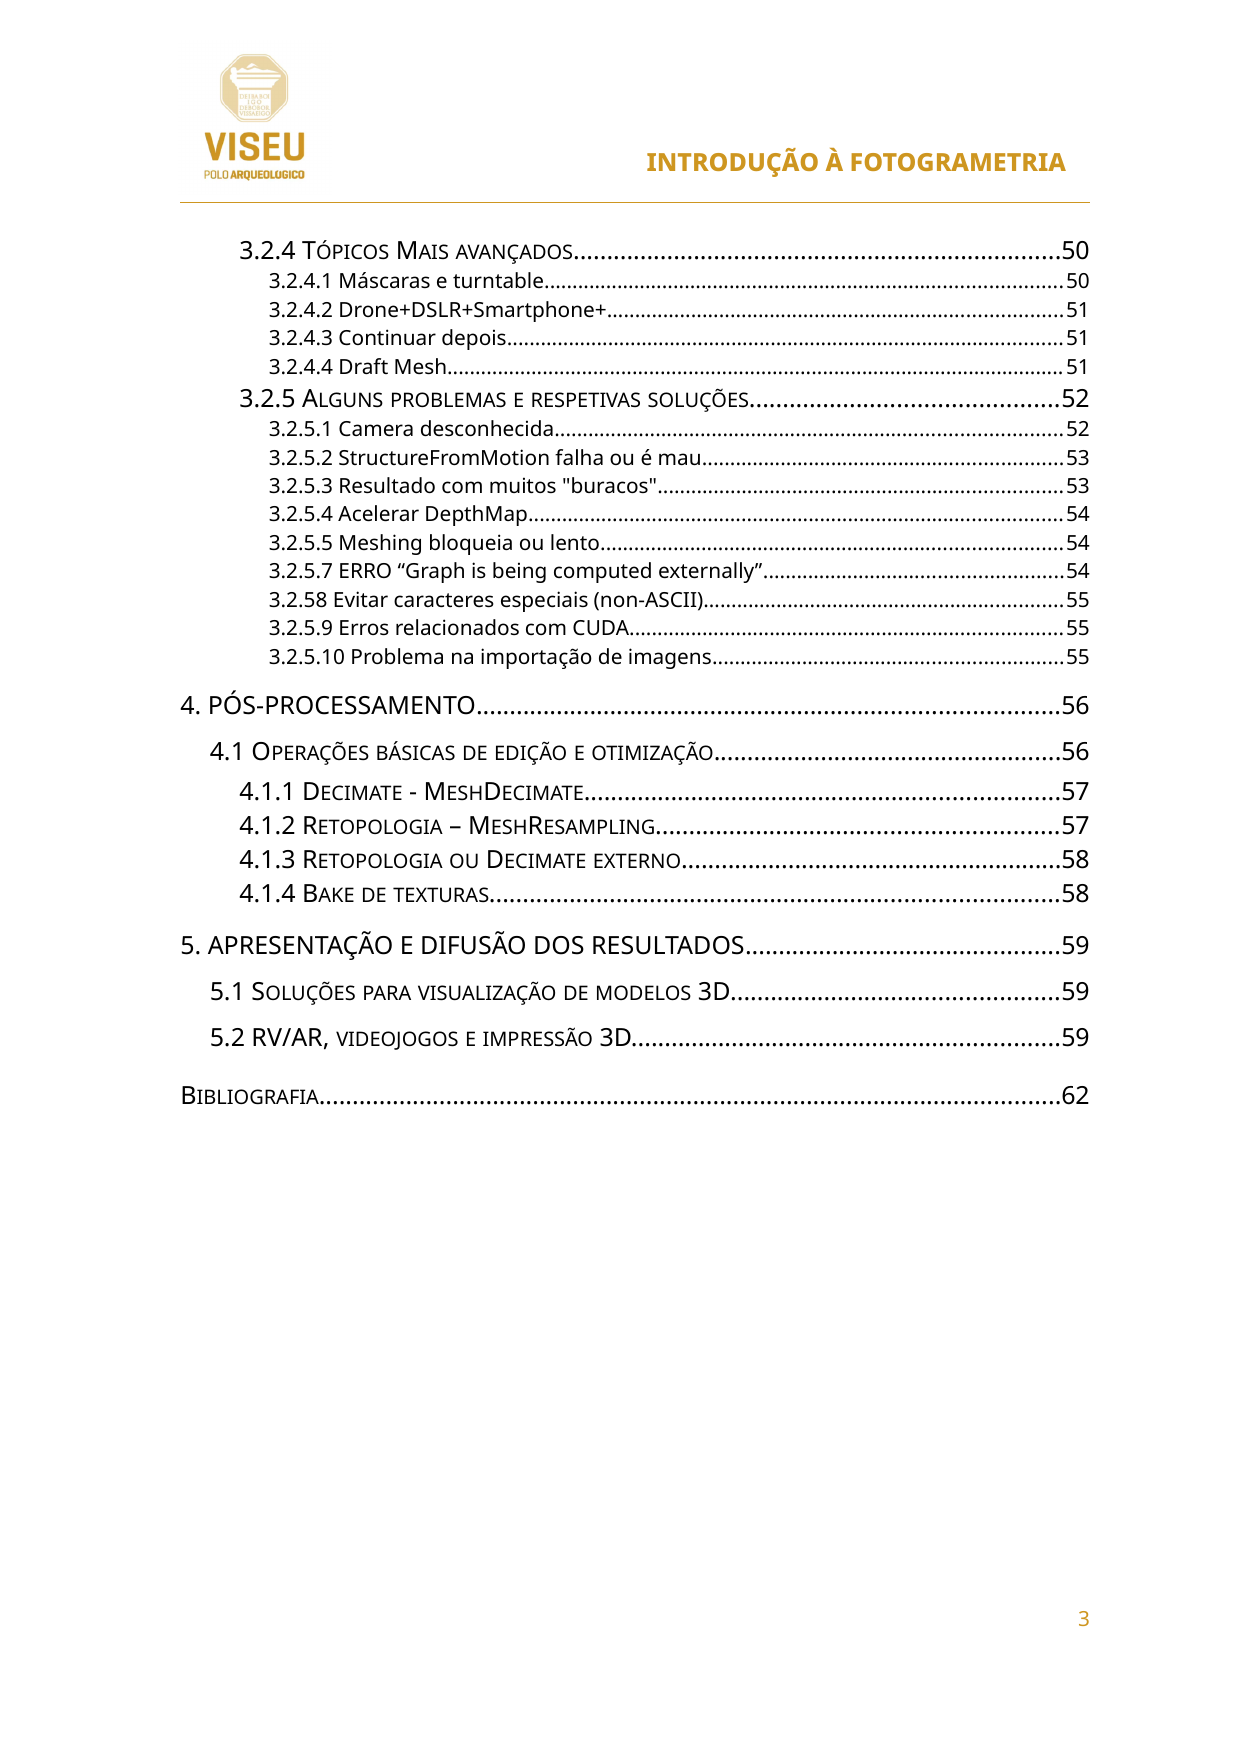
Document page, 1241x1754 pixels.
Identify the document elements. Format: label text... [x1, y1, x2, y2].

text 4.1.2 Retopologia – MeshResampling 57 [239, 808, 1090, 842]
text 4.1.1 Decimate - MeshDecimate 57 [239, 774, 1090, 808]
text 5. APRESENTAÇÃO E DIFUSÃO DOS RESULTADOS 59 [180, 928, 1090, 962]
text 3.2.5 Alguns problemas e respetivas soluções 52 [239, 380, 1090, 414]
text 3.2.5.2 StructureFromMotion falha ou é mau 53 [268, 443, 1090, 471]
text 3.2.4.2 Drone+DSLR+Smartphone+… 51 [268, 295, 1090, 323]
text 5.1 Soluções para visualização de modelos 3D 59 [209, 974, 1090, 1008]
text 5.2 RV/AR, videojogos e impressão 3D. 59 [209, 1020, 1090, 1054]
text 4.1.4 Bake de texturas 58 [239, 876, 1090, 910]
text 4.1.3 Retopologia ou Decimate externo 58 [239, 842, 1090, 876]
text 3.2.5.1 Camera desconhecida 52 [268, 414, 1090, 443]
text 3.2.5.10 Problema na importação de imagens 55 [268, 642, 1090, 670]
text 3.2.5.4 Acelerar DepthMap 54 [268, 499, 1090, 528]
text 3.2.5.7 ERRO “Graph is being computed externally” 54 [268, 556, 1090, 585]
text 3.2.4.1 Máscaras e turntable 50 [268, 266, 1090, 295]
text 3.2.58 Evitar caracteres especiais (non-ASCII)… 55 [268, 585, 1090, 613]
text Bibliografia 62 [180, 1077, 1090, 1111]
text 3.2.5.3 Resultado com muitos "buracos" 53 [268, 471, 1090, 499]
text 4.1 Operações básicas de edição e otimização. 56 [209, 734, 1090, 768]
text 3.2.4.3 Continuar depois 51 [268, 323, 1090, 352]
text 3.2.5.9 Erros relacionados com CUDA 55 [268, 613, 1090, 642]
text 3.2.4 Tópicos Mais avançados 50 [239, 232, 1090, 266]
text 3.2.5.5 Meshing bloqueia ou lento 54 [268, 528, 1090, 556]
text 4. PÓS-PROCESSAMENTO 56 [180, 688, 1090, 722]
text 3.2.4.4 Draft Mesh 51 [268, 352, 1090, 380]
